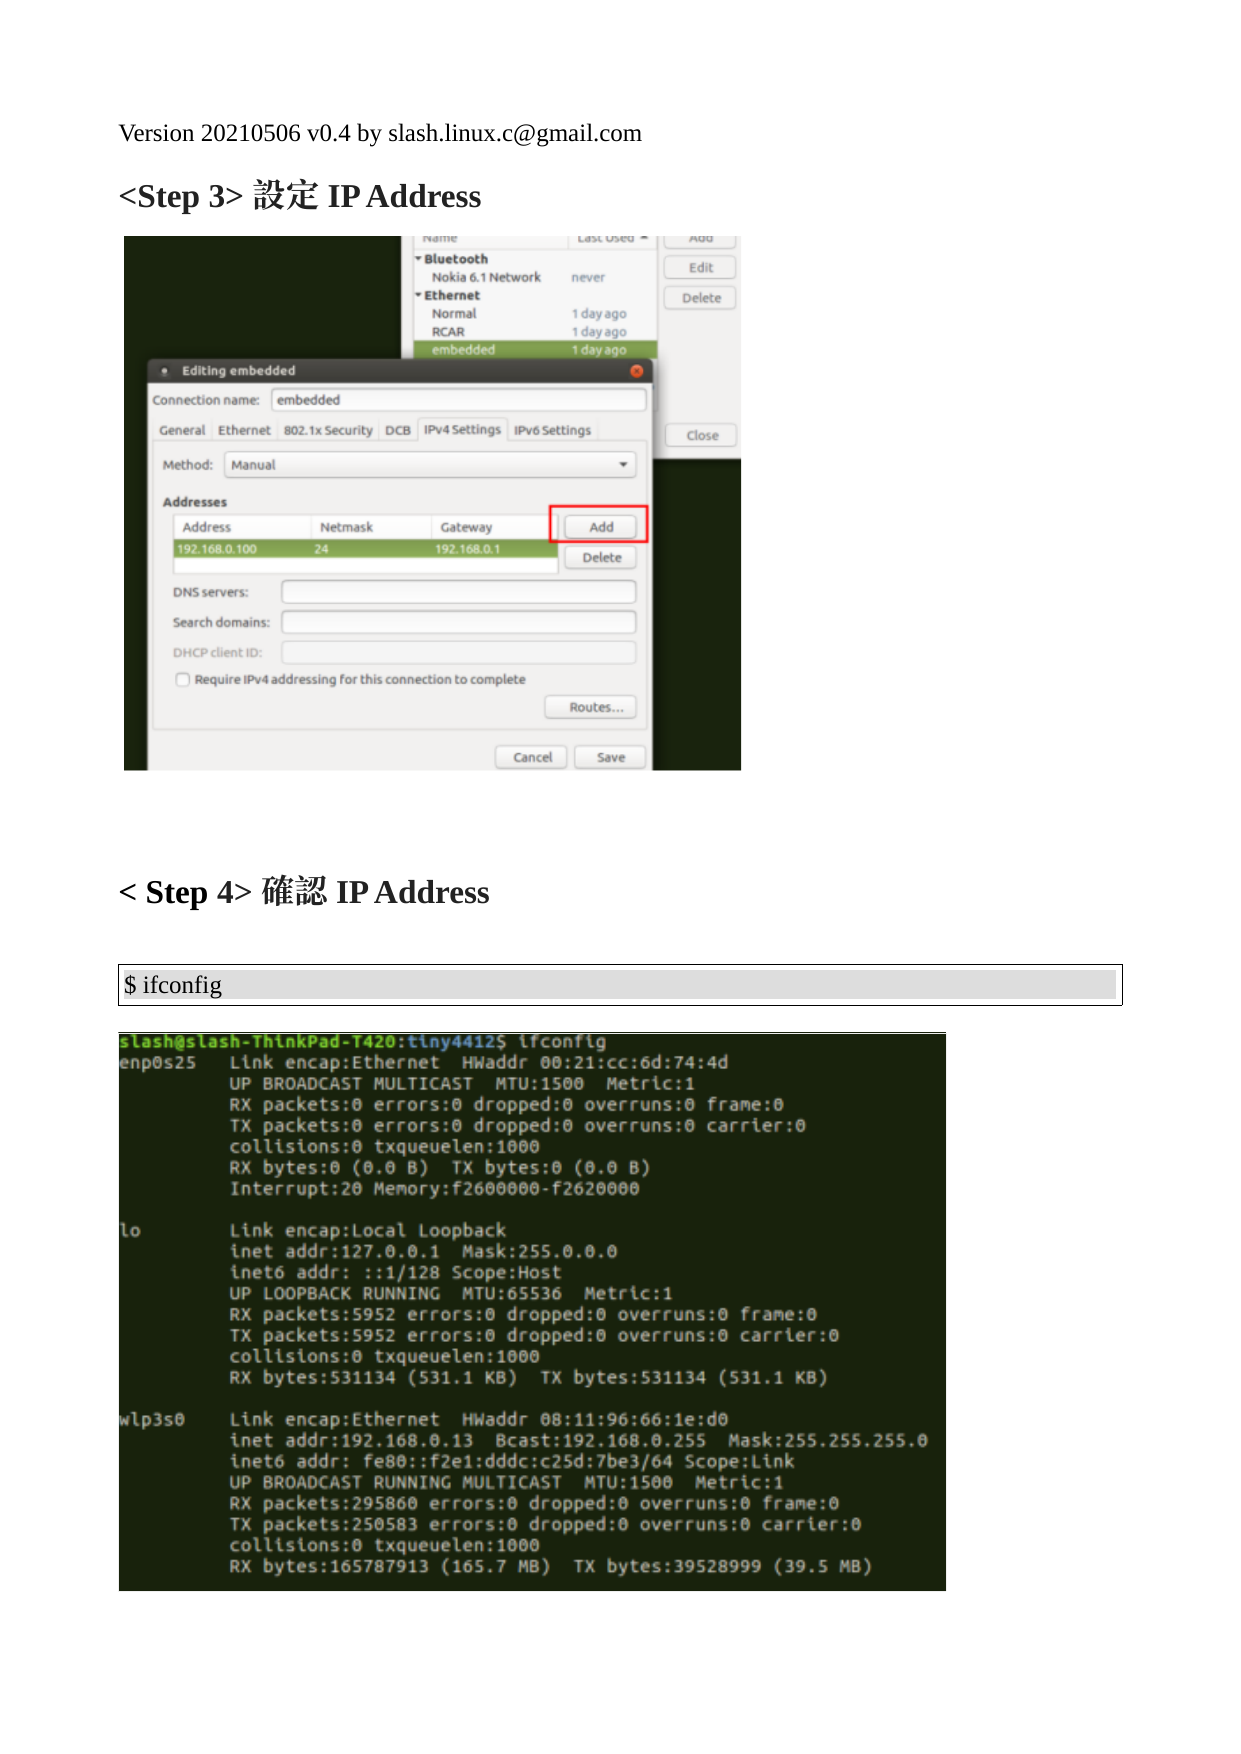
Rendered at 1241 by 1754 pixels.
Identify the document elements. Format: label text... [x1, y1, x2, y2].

text < Step 4> 確認 IP Address [118, 802, 1122, 911]
picture [119, 1034, 946, 1591]
picture [124, 236, 742, 772]
text <Step 3> 設定 IP Address [118, 176, 1122, 215]
table_header $ ifconfig [119, 965, 1122, 1004]
